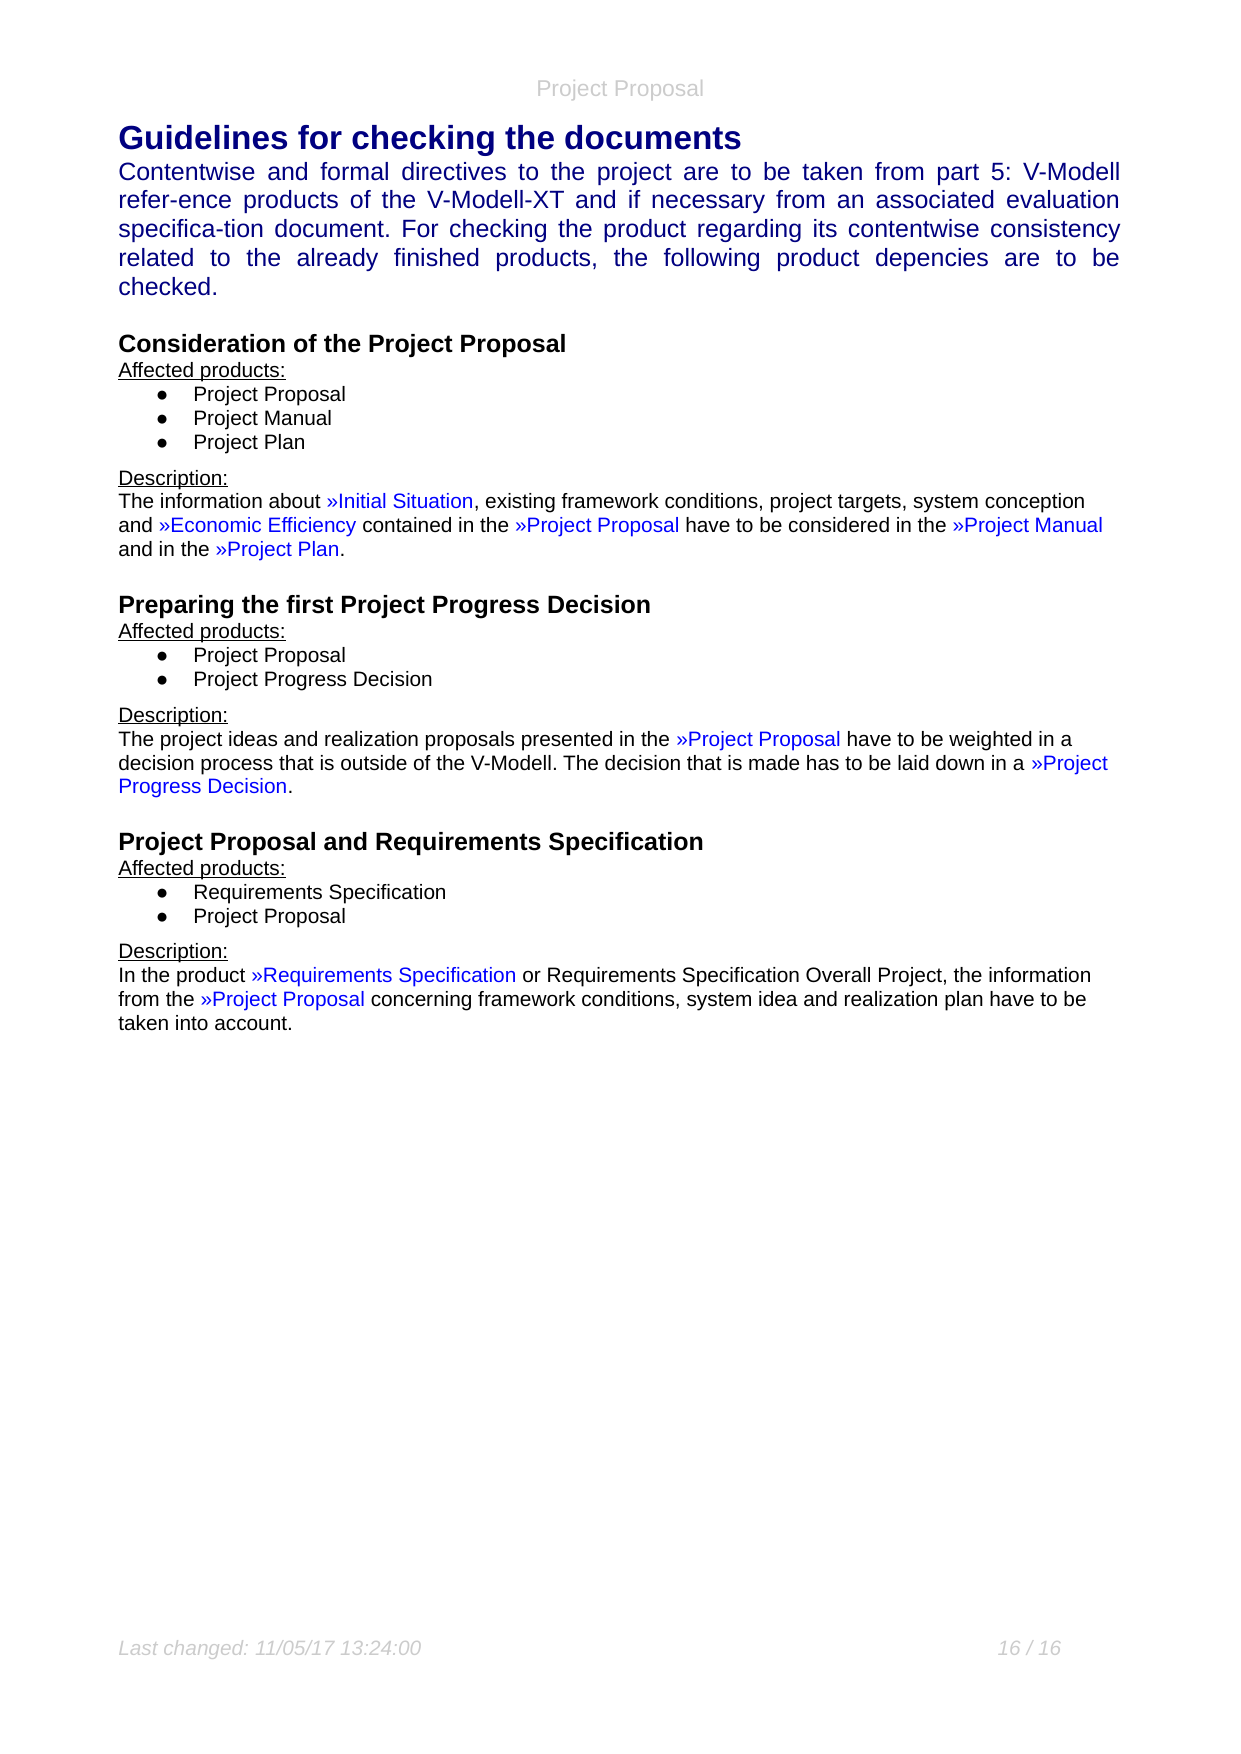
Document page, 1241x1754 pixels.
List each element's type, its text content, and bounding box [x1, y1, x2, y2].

text Preparing the first Project Progress Decision [118, 590, 1122, 619]
text Project Proposal and Requirements Specification [118, 827, 1122, 856]
text The project ideas and realization proposals presented in the »Project Proposal have to be weighted in a decision process that is outside of the V-Modell. The decision that is made has to be laid down in a »Project Progress Decision. [118, 726, 1122, 798]
text Contentwise and formal directives to the project are to be taken from part 5: V-Modell refer-ence products of the V-Modell-XT and if necessary from an associated evaluation specifica-tion document. For checking the product regarding its contentwise consistency related to the already finished products, the following product depencies are to be checked. [118, 157, 1122, 300]
list Project Proposal [156, 382, 1122, 406]
list Project Proposal [156, 643, 1122, 667]
text Affected products: [118, 358, 1122, 382]
list Project Manual [156, 406, 1122, 430]
text Description: [118, 702, 1122, 726]
list Project Plan [156, 430, 1122, 454]
list Project Progress Decision [156, 667, 1122, 691]
list Requirements Specification [156, 880, 1122, 904]
list Project Proposal [156, 904, 1122, 928]
text Affected products: [118, 856, 1122, 880]
text The information about »Initial Situation, existing framework conditions, project targets, system conception and »Economic Efficiency contained in the »Project Proposal have to be considered in the »Project Manual and in the »Project Plan. [118, 489, 1122, 561]
text Guidelines for checking the documents [118, 118, 1122, 157]
text In the product »Requirements Specification or Requirements Specification Overall Project, the information from the »Project Proposal concerning framework conditions, system idea and realization plan have to be taken into account. [118, 963, 1122, 1035]
text Description: [118, 465, 1122, 489]
text Consideration of the Project Proposal [118, 329, 1122, 358]
text Description: [118, 939, 1122, 963]
text Affected products: [118, 619, 1122, 643]
